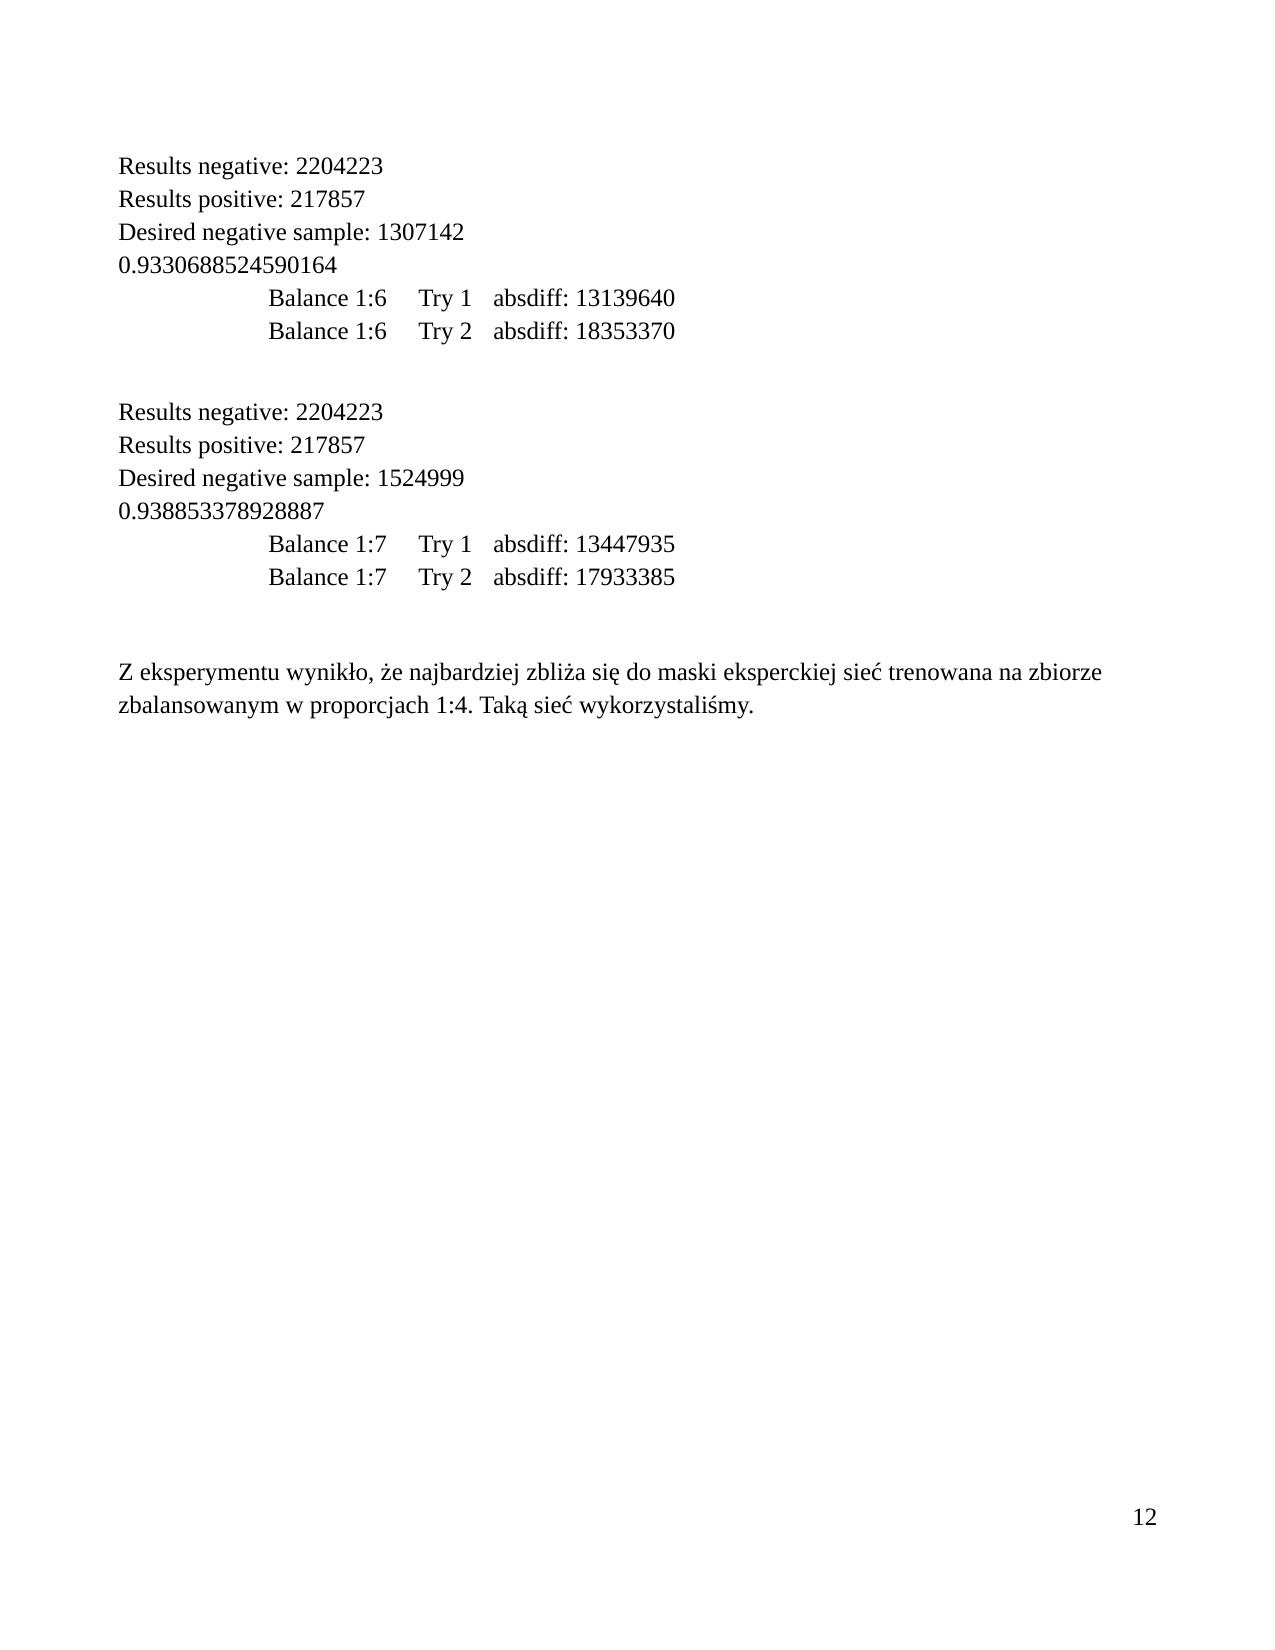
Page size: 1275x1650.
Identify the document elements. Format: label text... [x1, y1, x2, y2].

text Results negative: 2204223 Results positive: 217857 Desired negative sample: 1524999 0.938853378928887 Balance 1:7 Try 1 absdiff: 13447935 Balance 1:7 Try 2 absdiff: 17933385 [118, 364, 1157, 591]
text Z eksperymentu wynikło, że najbardziej zbliża się do maski eksperckiej sieć trenowana na zbiorze zbalansowanym w proporcjach 1:4. Taką sieć wykorzystaliśmy. [118, 657, 1157, 719]
text Results negative: 2204223 Results positive: 217857 Desired negative sample: 1307142 0.9330688524590164 Balance 1:6 Try 1 absdiff: 13139640 Balance 1:6 Try 2 absdiff: 18353370 [118, 118, 1157, 345]
